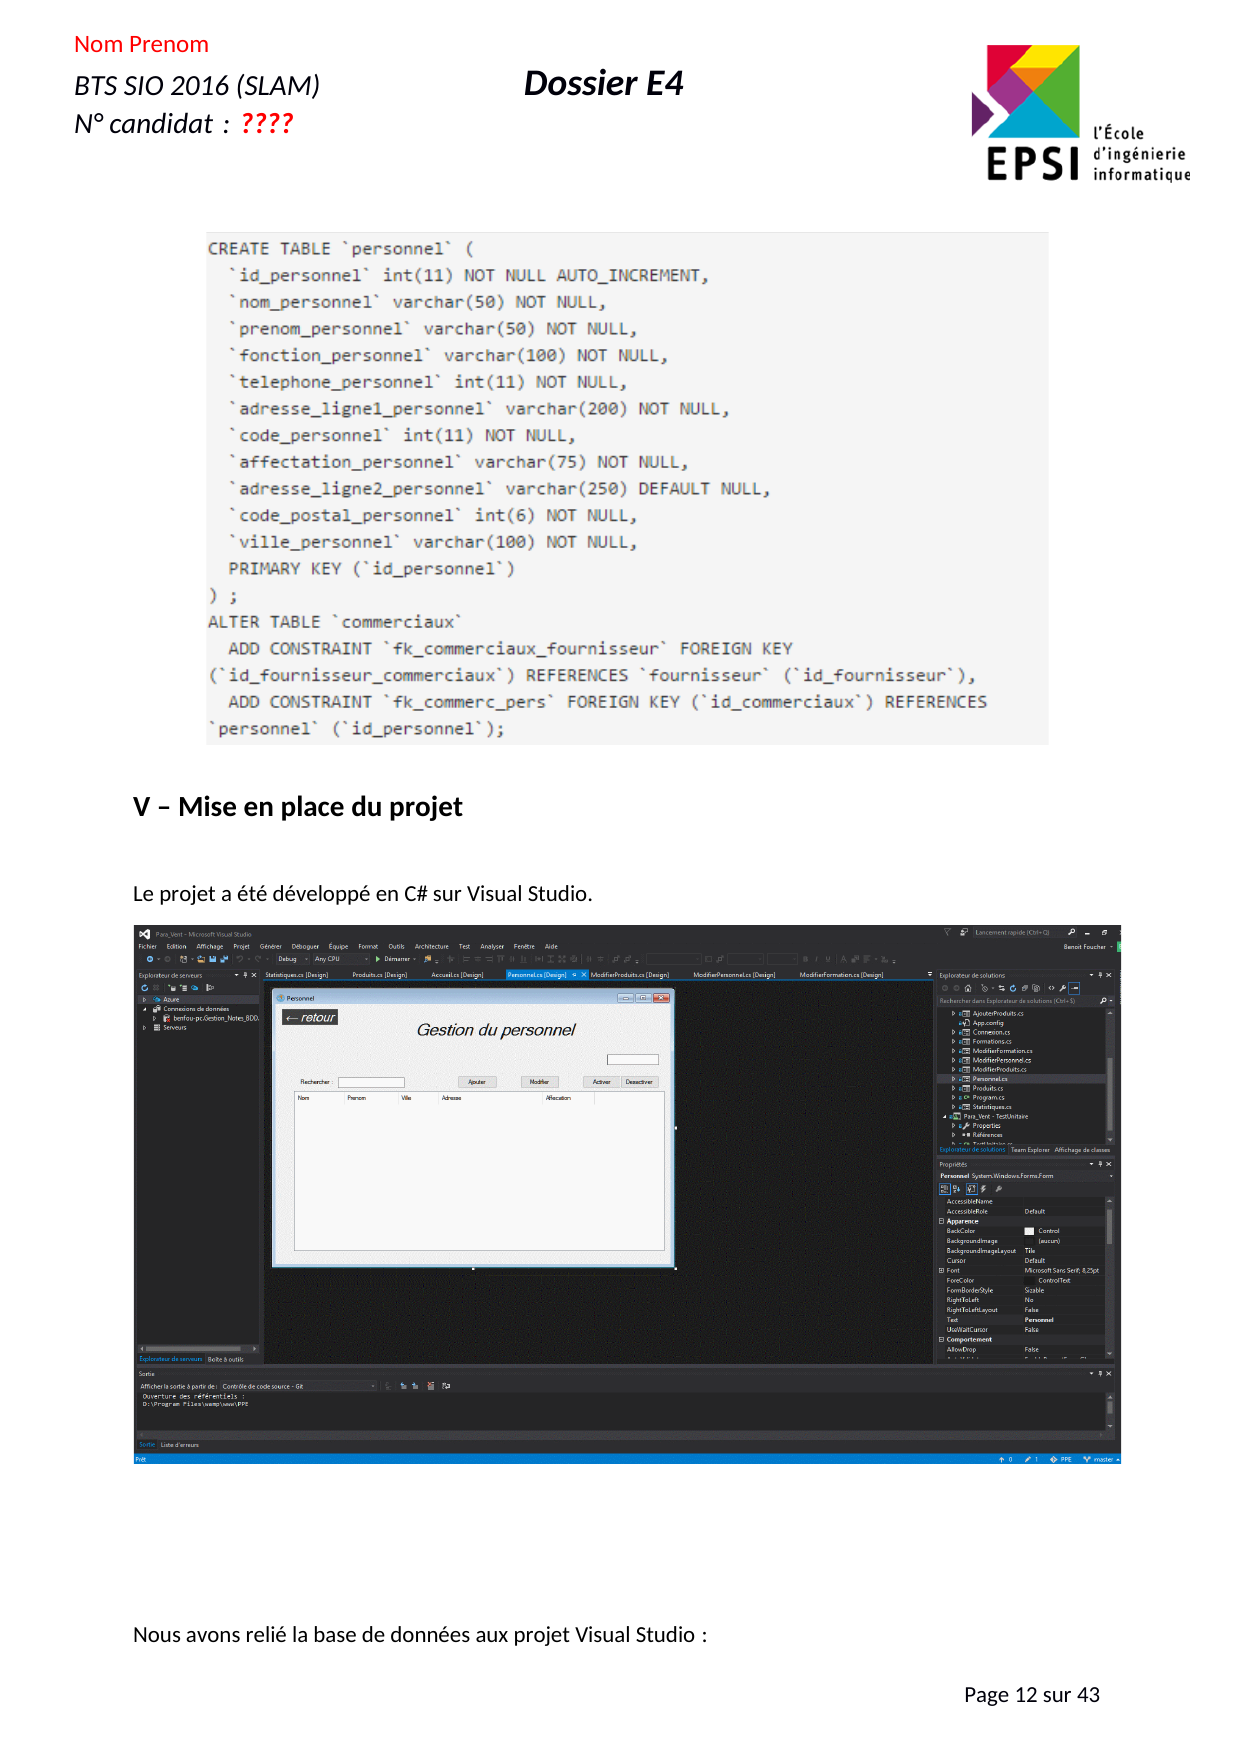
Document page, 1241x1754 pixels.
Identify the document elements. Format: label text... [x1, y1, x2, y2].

text Nous avons relié la base de données aux projet Visual Studio : [133, 1620, 1122, 1648]
text Le projet a été développé en C# sur Visual Studio. [133, 879, 1122, 907]
subtitle V – Mise en place du projet [133, 788, 1122, 823]
